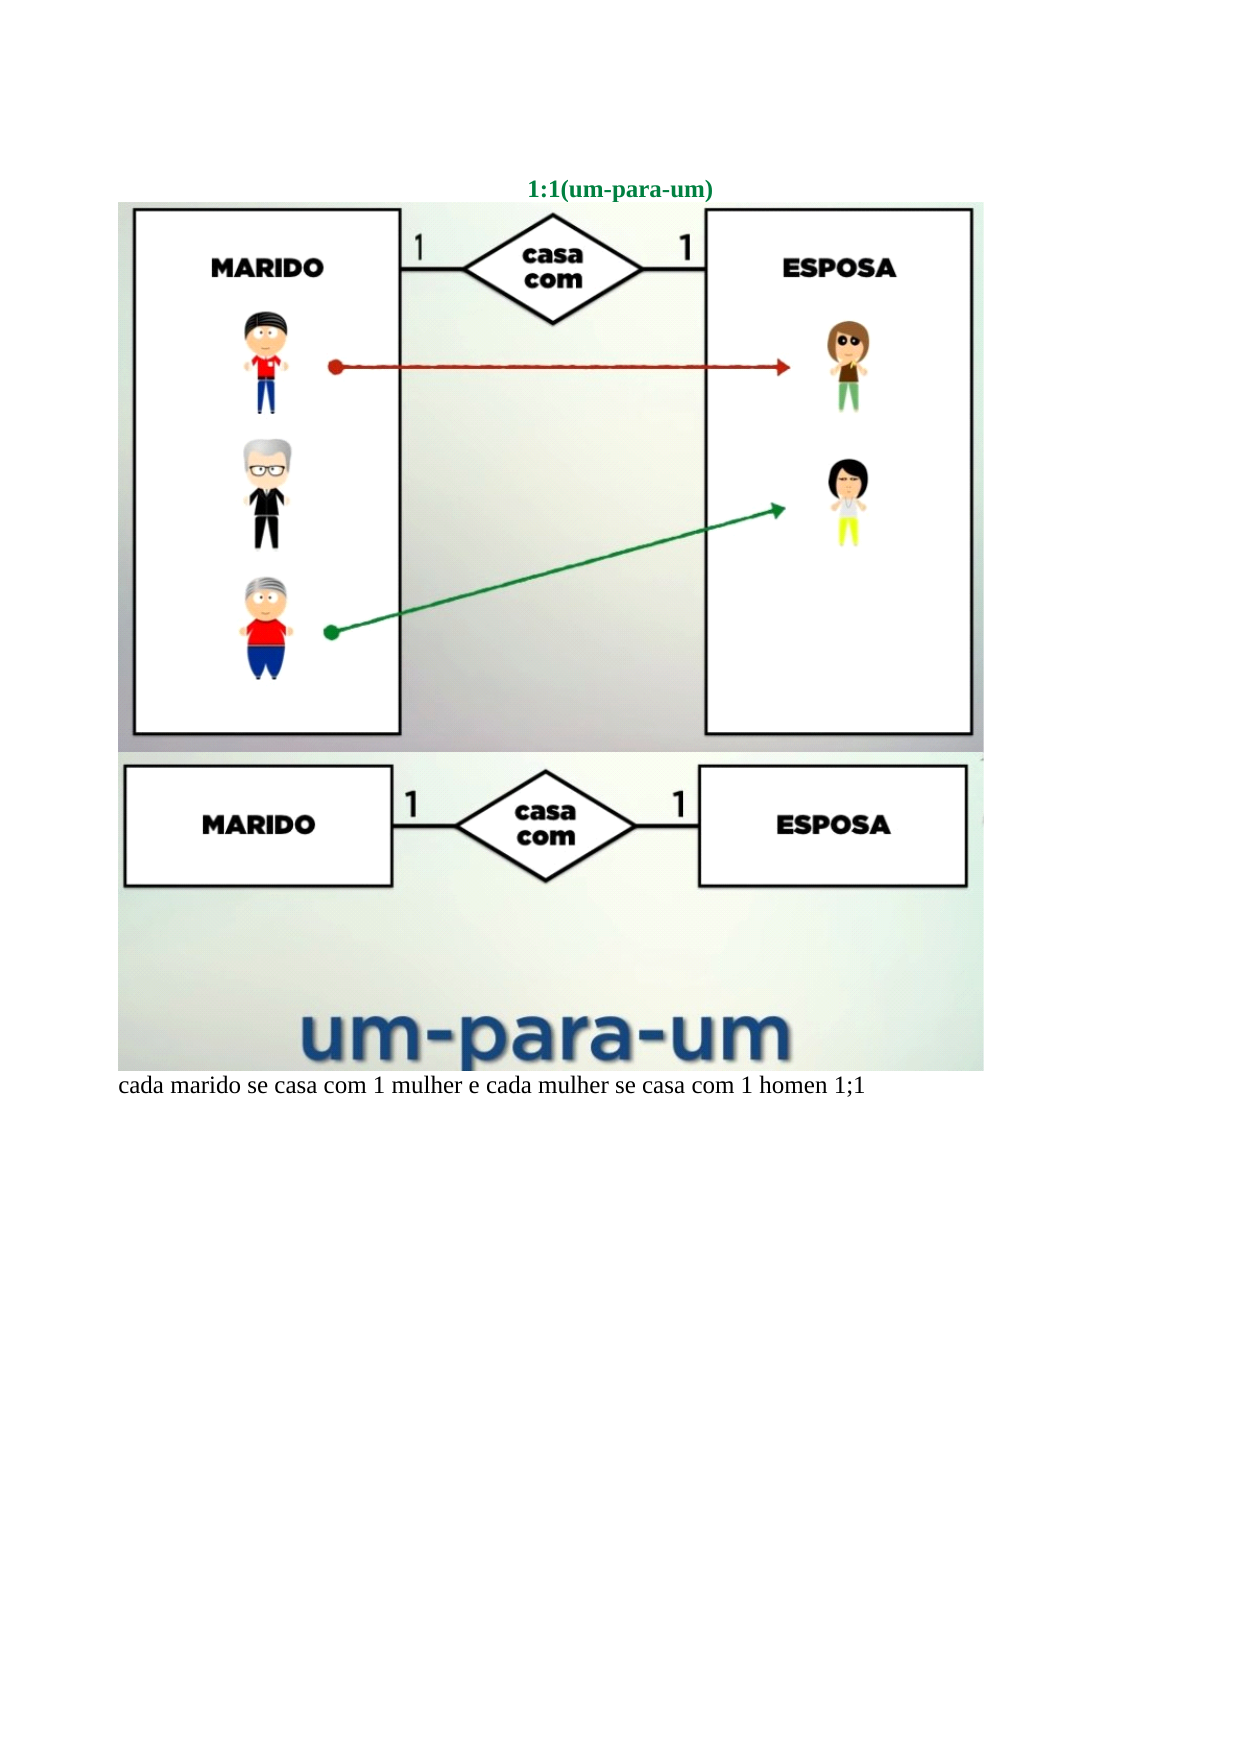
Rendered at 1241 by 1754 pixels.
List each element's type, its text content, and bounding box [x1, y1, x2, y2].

text 1:1(um-para-um) [118, 174, 1122, 203]
text cada marido se casa com 1 mulher e cada mulher se casa com 1 homen 1;1 [118, 1070, 1122, 1099]
